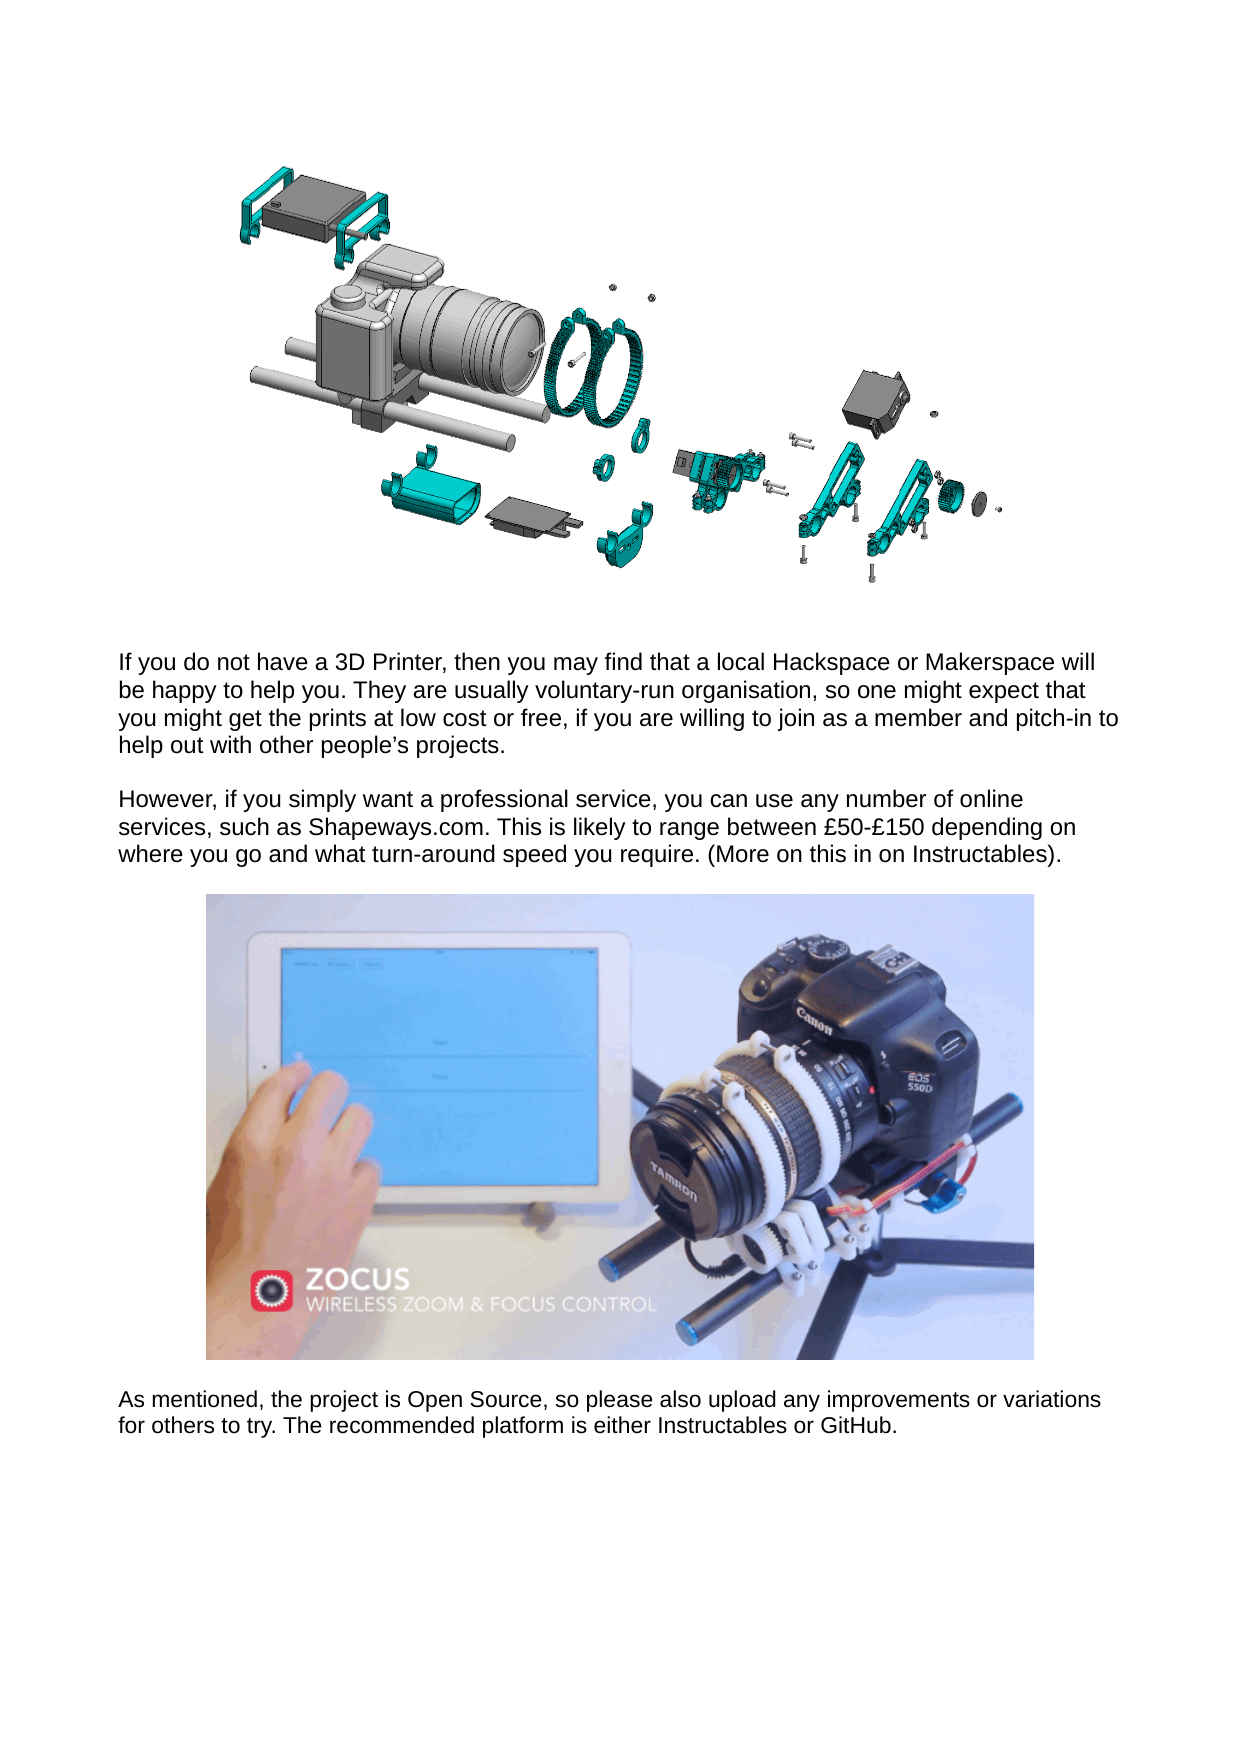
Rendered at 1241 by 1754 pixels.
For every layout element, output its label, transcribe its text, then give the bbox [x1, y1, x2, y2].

text If you do not have a 3D Printer, then you may find that a local Hackspace or Makerspace will be happy to help you. They are usually voluntary-run organisation, so one might expect that you might get the prints at low cost or free, if you are willing to join as a member and pitch-in to help out with other people’s projects. [118, 648, 1122, 759]
text However, if you simply want a professional service, you can use any number of online services, such as Shapeways.com. This is likely to range between £50-£150 depending on where you go and what turn-around speed you require. (More on this in on Instructables). [118, 785, 1122, 868]
picture [206, 894, 1035, 1360]
picture [201, 118, 1039, 622]
text As mentioned, the project is Open Source, so please also upload any improvements or variations for others to try. The recommended platform is either Instructables or GitHub. [118, 1386, 1122, 1438]
